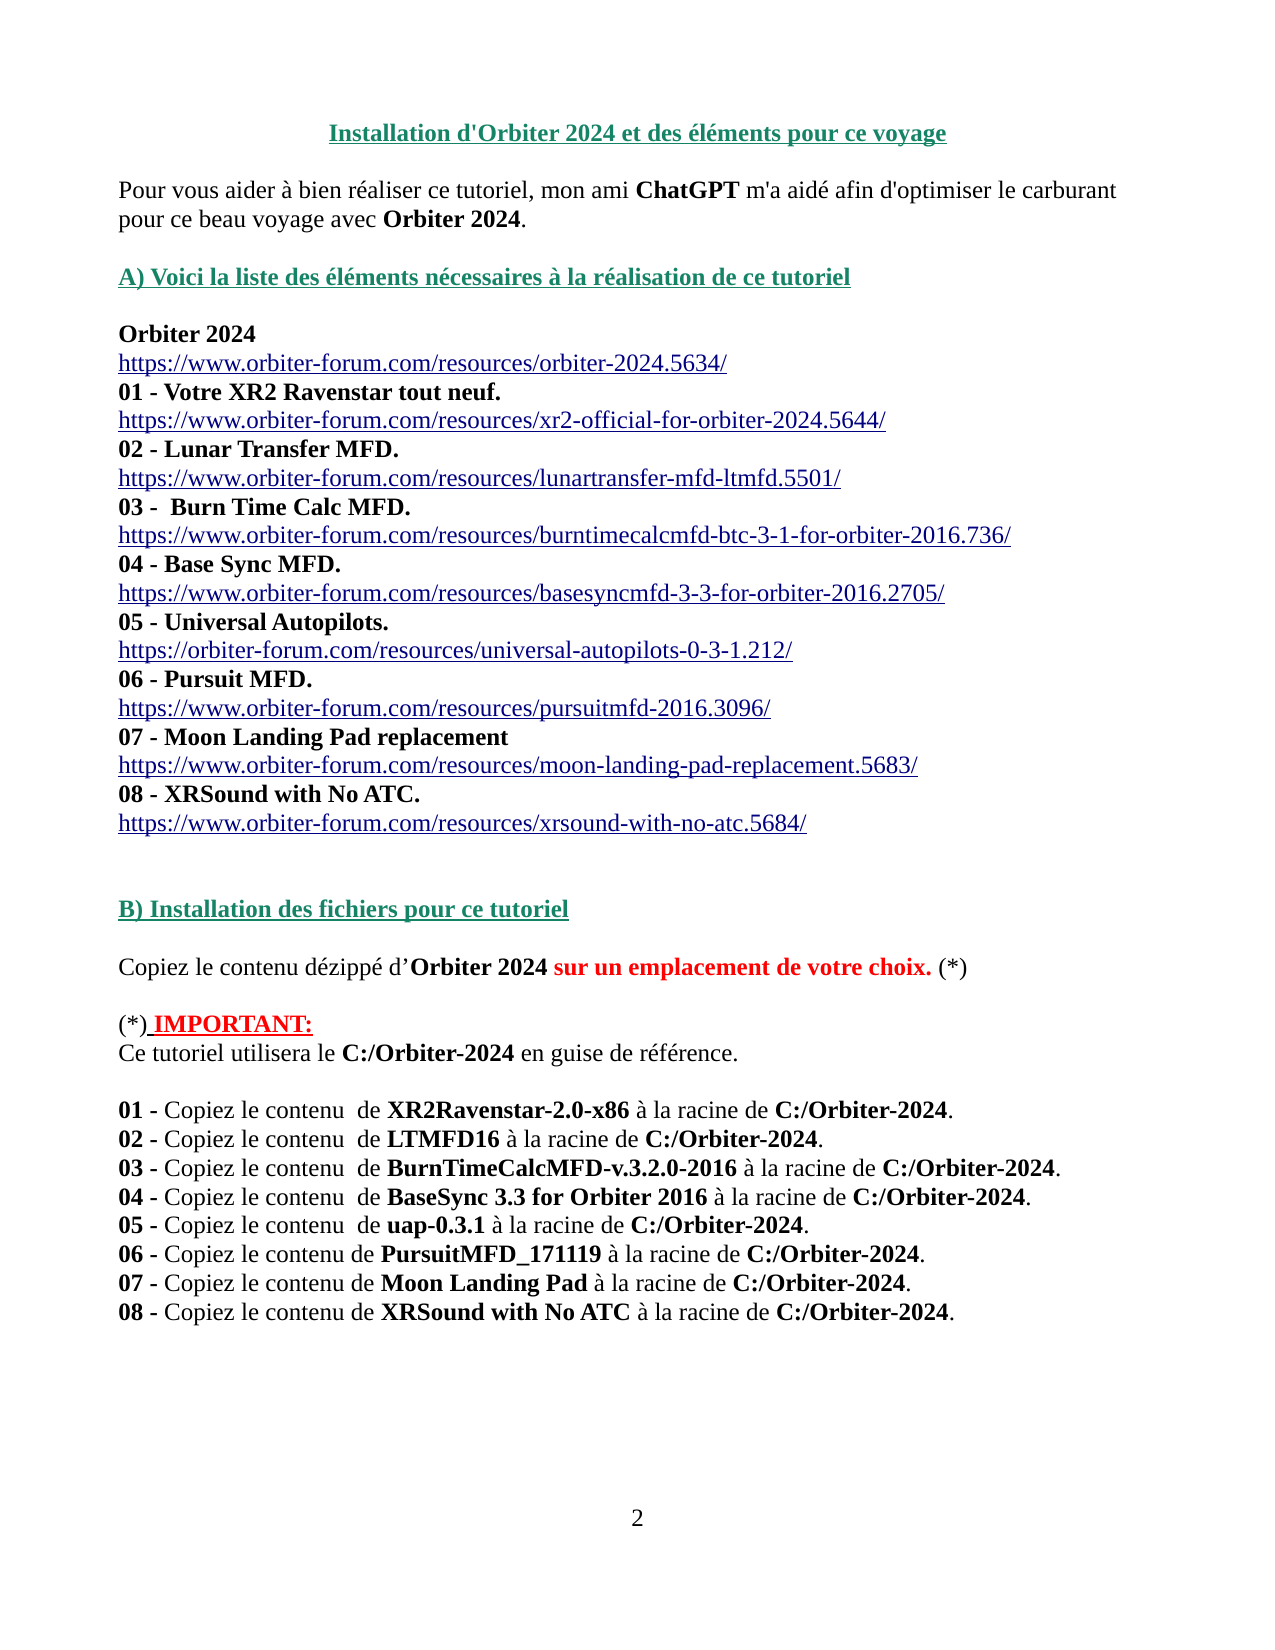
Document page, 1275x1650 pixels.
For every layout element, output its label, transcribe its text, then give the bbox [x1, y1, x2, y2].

text https://www.orbiter-forum.com/resources/pursuitmfd-2016.3096/ [118, 693, 1157, 722]
text 02 - Copiez le contenu de LTMFD16 à la racine de C:/Orbiter-2024. [118, 1124, 1157, 1153]
text 08 - Copiez le contenu de XRSound with No ATC à la racine de C:/Orbiter-2024. [118, 1297, 1157, 1326]
text https://www.orbiter-forum.com/resources/moon-landing-pad-replacement.5683/ [118, 751, 1157, 779]
text Copiez le contenu dézippé d’Orbiter 2024 sur un emplacement de votre choix. (*) [118, 952, 1157, 981]
text 01 - Votre XR2 Ravenstar tout neuf. [118, 377, 1157, 406]
text https://www.orbiter-forum.com/resources/burntimecalcmfd-btc-3-1-for-orbiter-2016.736/ [118, 521, 1157, 549]
text 03 - Copiez le contenu de BurnTimeCalcMFD-v.3.2.0-2016 à la racine de C:/Orbiter-2024. [118, 1153, 1157, 1182]
text 03 - Burn Time Calc MFD. [118, 492, 1157, 521]
text Installation d'Orbiter 2024 et des éléments pour ce voyage [118, 118, 1157, 147]
text 05 - Copiez le contenu de uap-0.3.1 à la racine de C:/Orbiter-2024. [118, 1211, 1157, 1239]
text https://www.orbiter-forum.com/resources/xr2-official-for-orbiter-2024.5644/ [118, 406, 1157, 434]
text (*) IMPORTANT: [118, 1009, 1157, 1038]
text 07 - Copiez le contenu de Moon Landing Pad à la racine de C:/Orbiter-2024. [118, 1268, 1157, 1297]
text 08 - XRSound with No ATC. [118, 779, 1157, 808]
text 07 - Moon Landing Pad replacement [118, 722, 1157, 751]
text Ce tutoriel utilisera le C:/Orbiter-2024 en guise de référence. [118, 1038, 1157, 1067]
text A) Voici la liste des éléments nécessaires à la réalisation de ce tutoriel [118, 262, 1157, 291]
text 05 - Universal Autopilots. [118, 607, 1157, 636]
text Pour vous aider à bien réaliser ce tutoriel, mon ami ChatGPT m'a aidé afin d'optimiser le carburant pour ce beau voyage avec Orbiter 2024. [118, 176, 1157, 233]
text 02 - Lunar Transfer MFD. [118, 434, 1157, 463]
text https://www.orbiter-forum.com/resources/orbiter-2024.5634/ [118, 348, 1157, 377]
text https://orbiter-forum.com/resources/universal-autopilots-0-3-1.212/ [118, 636, 1157, 664]
text https://www.orbiter-forum.com/resources/lunartransfer-mfd-ltmfd.5501/ [118, 463, 1157, 492]
text 01 - Copiez le contenu de XR2Ravenstar-2.0-x86 à la racine de C:/Orbiter-2024. [118, 1096, 1157, 1124]
text Orbiter 2024 [118, 319, 1157, 348]
text B) Installation des fichiers pour ce tutoriel [118, 894, 1157, 923]
text https://www.orbiter-forum.com/resources/xrsound-with-no-atc.5684/ [118, 808, 1157, 837]
text 06 - Copiez le contenu de PursuitMFD_171119 à la racine de C:/Orbiter-2024. [118, 1239, 1157, 1268]
text 04 - Copiez le contenu de BaseSync 3.3 for Orbiter 2016 à la racine de C:/Orbiter-2024. [118, 1182, 1157, 1211]
text 06 - Pursuit MFD. [118, 664, 1157, 693]
text https://www.orbiter-forum.com/resources/basesyncmfd-3-3-for-orbiter-2016.2705/ [118, 578, 1157, 607]
text 04 - Base Sync MFD. [118, 549, 1157, 578]
